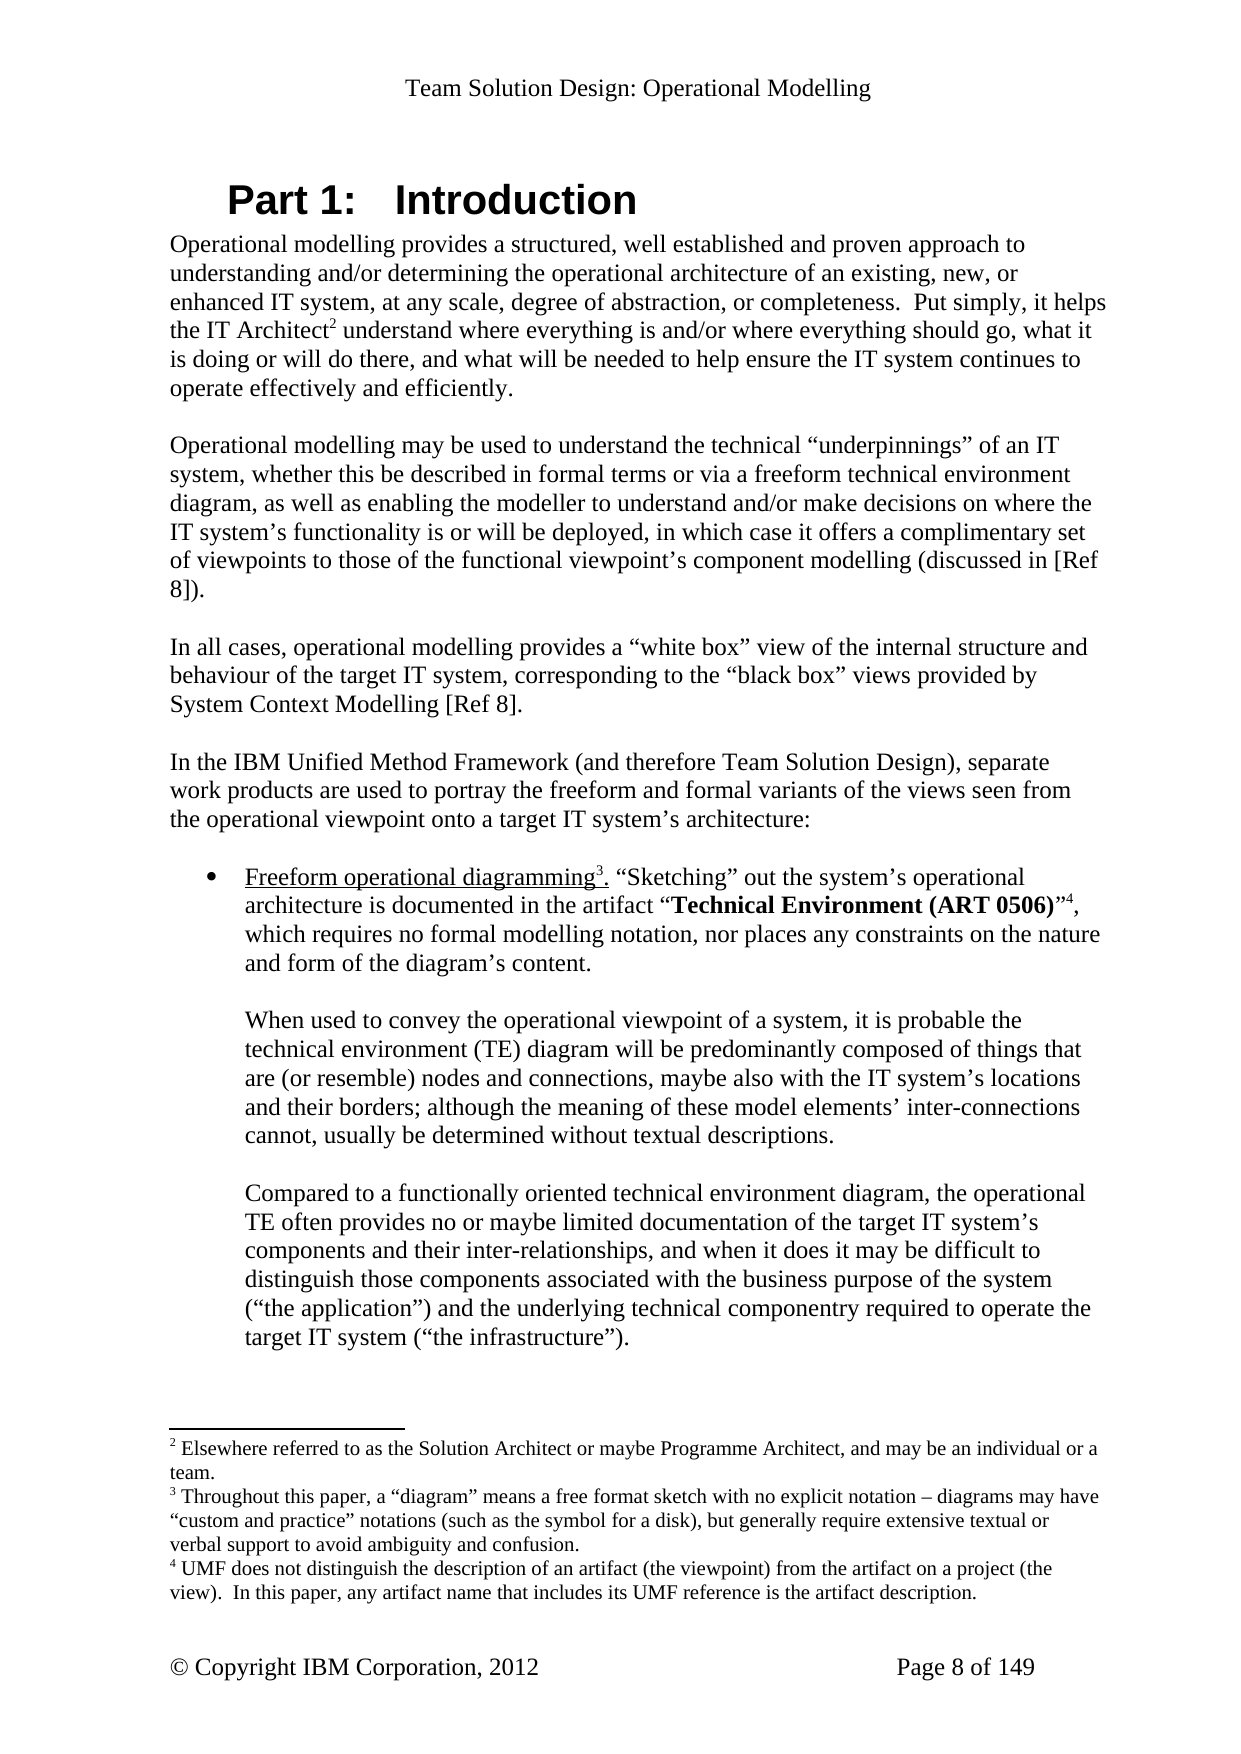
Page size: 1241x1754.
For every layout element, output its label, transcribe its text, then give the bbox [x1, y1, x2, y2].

list Throughout this paper, a “diagram” means a free format sketch with no explicit notation – diagrams may have “custom and practice” notations (such as the symbol for a disk), but generally require extensive textual or verbal support to avoid ambiguity and confusion. [169, 1484, 1107, 1556]
list UMF does not distinguish the description of an artifact (the viewpoint) from the artifact on a project (the view). In this paper, any artifact name that includes its UMF reference is the artifact description. [169, 1556, 1107, 1604]
list Freeform operational diagramming. “Sketching” out the system’s operational architecture is documented in the artifact “Technical Environment (ART 0506)”, which requires no formal modelling notation, nor places any constraints on the nature and form of the diagram’s content. When used to convey the operational viewpoint of a system, it is probable the technical environment (TE) diagram will be predominantly composed of things that are (or resemble) nodes and connections, maybe also with the IT system’s locations and their borders; although the meaning of these model elements’ inter-connections cannot, usually be determined without textual descriptions. Compared to a functionally oriented technical environment diagram, the operational TE often provides no or maybe limited documentation of the target IT system’s components and their inter-relationships, and when it does it may be difficult to distinguish those components associated with the business purpose of the system (“the application”) and the underlying technical componentry required to operate the target IT system (“the infrastructure”). [207, 862, 1107, 1379]
text In the IBM Unified Method Framework (and therefore Team Solution Design), separate work products are used to portray the freeform and formal variants of the views seen from the operational viewpoint onto a target IT system’s architecture: [169, 747, 1107, 833]
subtitle Introduction [227, 175, 1107, 223]
text Operational modelling may be used to understand the technical “underpinnings” of an IT system, whether this be described in formal terms or via a freeform technical environment diagram, as well as enabling the modeller to understand and/or make decisions on where the IT system’s functionality is or will be deployed, in which case it offers a complimentary set of viewpoints to those of the functional viewpoint’s component modelling (discussed in [Ref 5]). [169, 430, 1107, 603]
text Operational modelling provides a structured, well established and proven approach to understanding and/or determining the operational architecture of an existing, new, or enhanced IT system, at any scale, degree of abstraction, or completeness. Put simply, it helps the IT Architect understand where everything is and/or where everything should go, what it is doing or will do there, and what will be needed to help ensure the IT system continues to operate effectively and efficiently. [169, 229, 1107, 402]
text In all cases, operational modelling provides a “white box” view of the internal structure and behaviour of the target IT system, corresponding to the “black box” views provided by System Context Modelling [Ref 6]. [169, 632, 1107, 718]
text Elsewhere referred to as the Solution Architect or maybe Programme Architect, and may be an individual or a team. [169, 1436, 1107, 1484]
